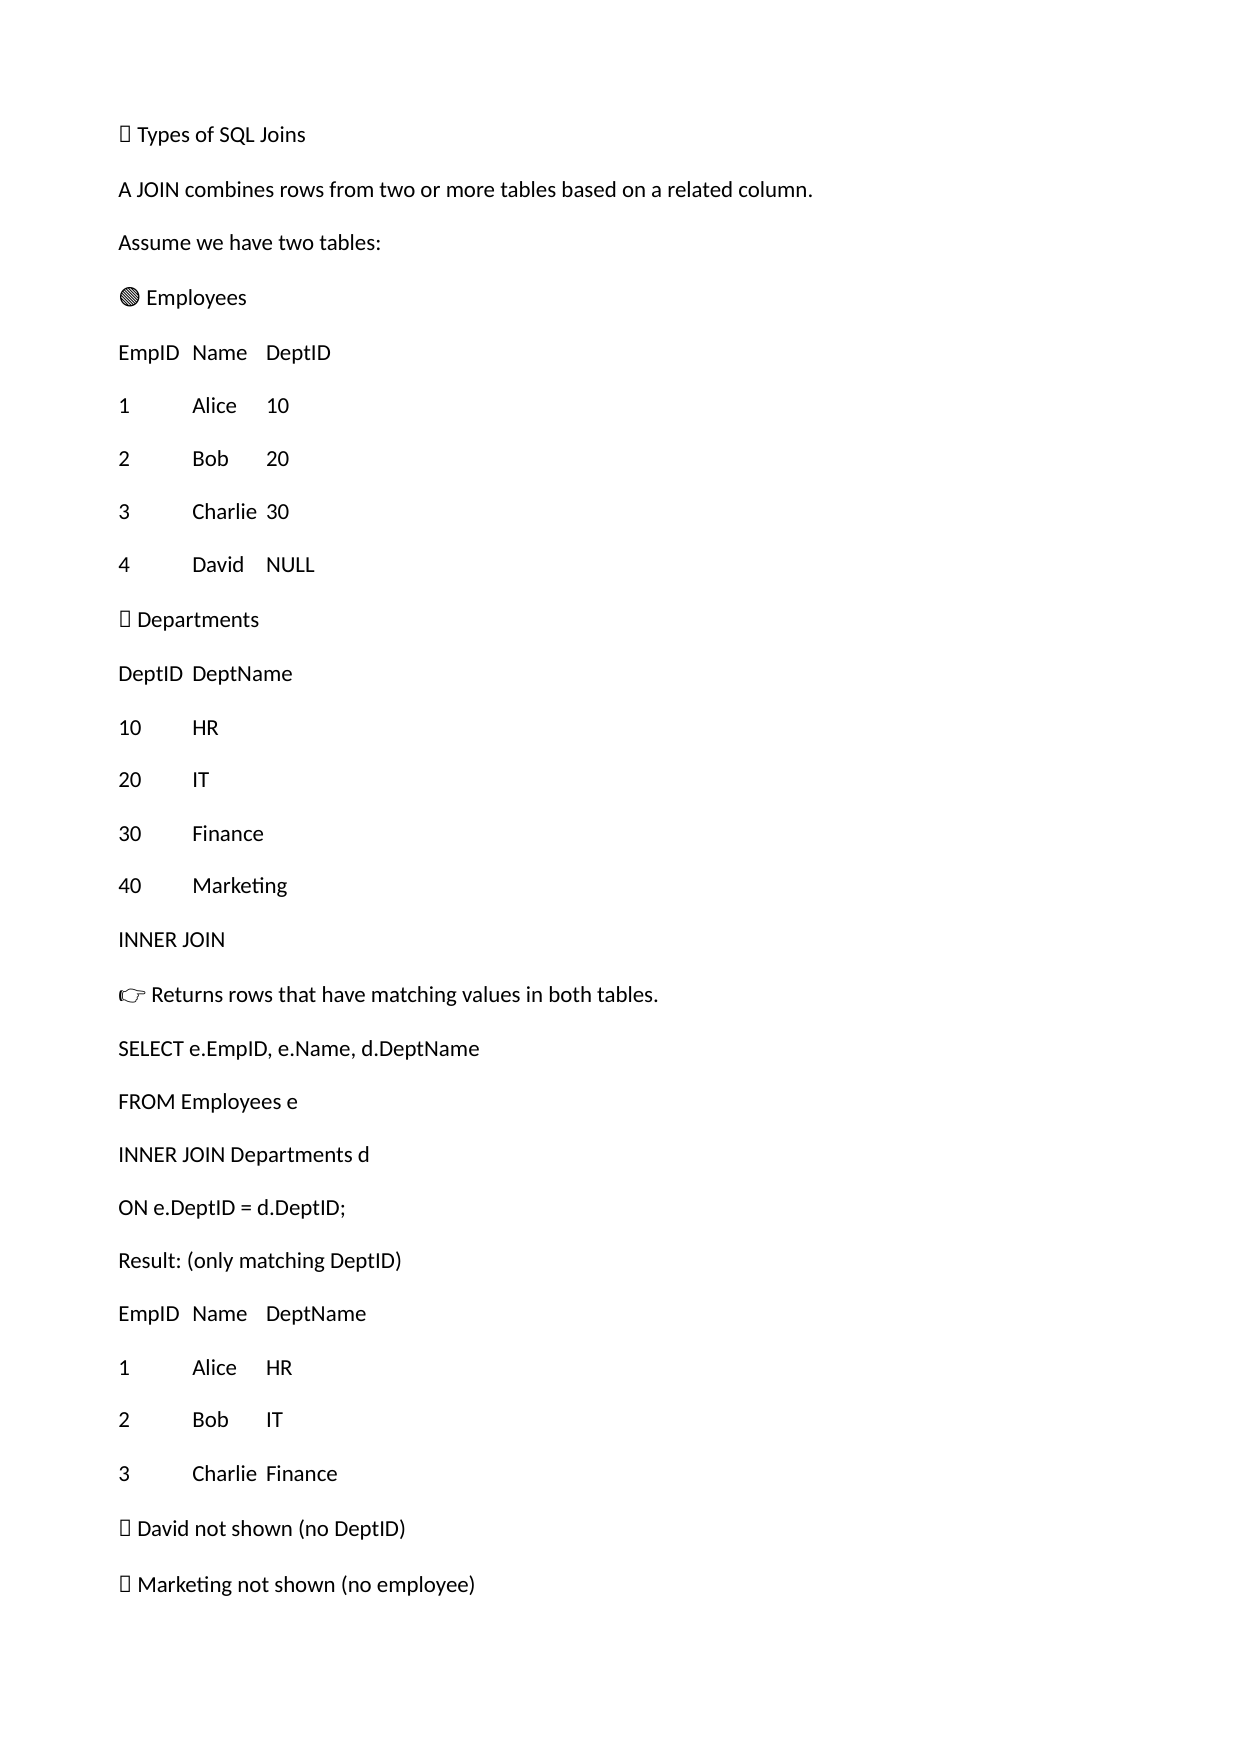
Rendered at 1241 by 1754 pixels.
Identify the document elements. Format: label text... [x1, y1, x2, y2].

text FROM Employees e [118, 1087, 1122, 1116]
text 3 Charlie 30 [118, 497, 1122, 525]
text Result: (only matching DeptID) [118, 1247, 1122, 1274]
text 3 Charlie Finance [118, 1459, 1122, 1487]
text 2 Bob IT [118, 1406, 1122, 1434]
text ❌ David not shown (no DeptID) [118, 1512, 1122, 1543]
text Assume we have two tables: [118, 228, 1122, 256]
text SELECT e.EmpID, e.Name, d.DeptName [118, 1034, 1122, 1062]
text INNER JOIN Departments d [118, 1141, 1122, 1168]
text 2 Bob 20 [118, 444, 1122, 472]
text A JOIN combines rows from two or more tables based on a related column. [118, 175, 1122, 203]
text 10 HR [118, 713, 1122, 741]
text 40 Marketing [118, 872, 1122, 900]
text ON e.DeptID = d.DeptID; [118, 1193, 1122, 1222]
text 1 Alice HR [118, 1353, 1122, 1381]
text EmpID Name DeptName [118, 1299, 1122, 1328]
text EmpID Name DeptID [118, 338, 1122, 366]
text 🔵 Departments [118, 603, 1122, 634]
text ❌ Marketing not shown (no employee) [118, 1568, 1122, 1600]
text 1 Alice 10 [118, 391, 1122, 419]
text 4 David NULL [118, 550, 1122, 578]
text INNER JOIN [118, 925, 1122, 953]
text 👉 Returns rows that have matching values in both tables. [118, 978, 1122, 1009]
text DeptID DeptName [118, 659, 1122, 688]
text 30 Finance [118, 819, 1122, 847]
text 🔹 Types of SQL Joins [118, 118, 1122, 149]
text 🟢 Employees [118, 281, 1122, 312]
text 20 IT [118, 766, 1122, 794]
